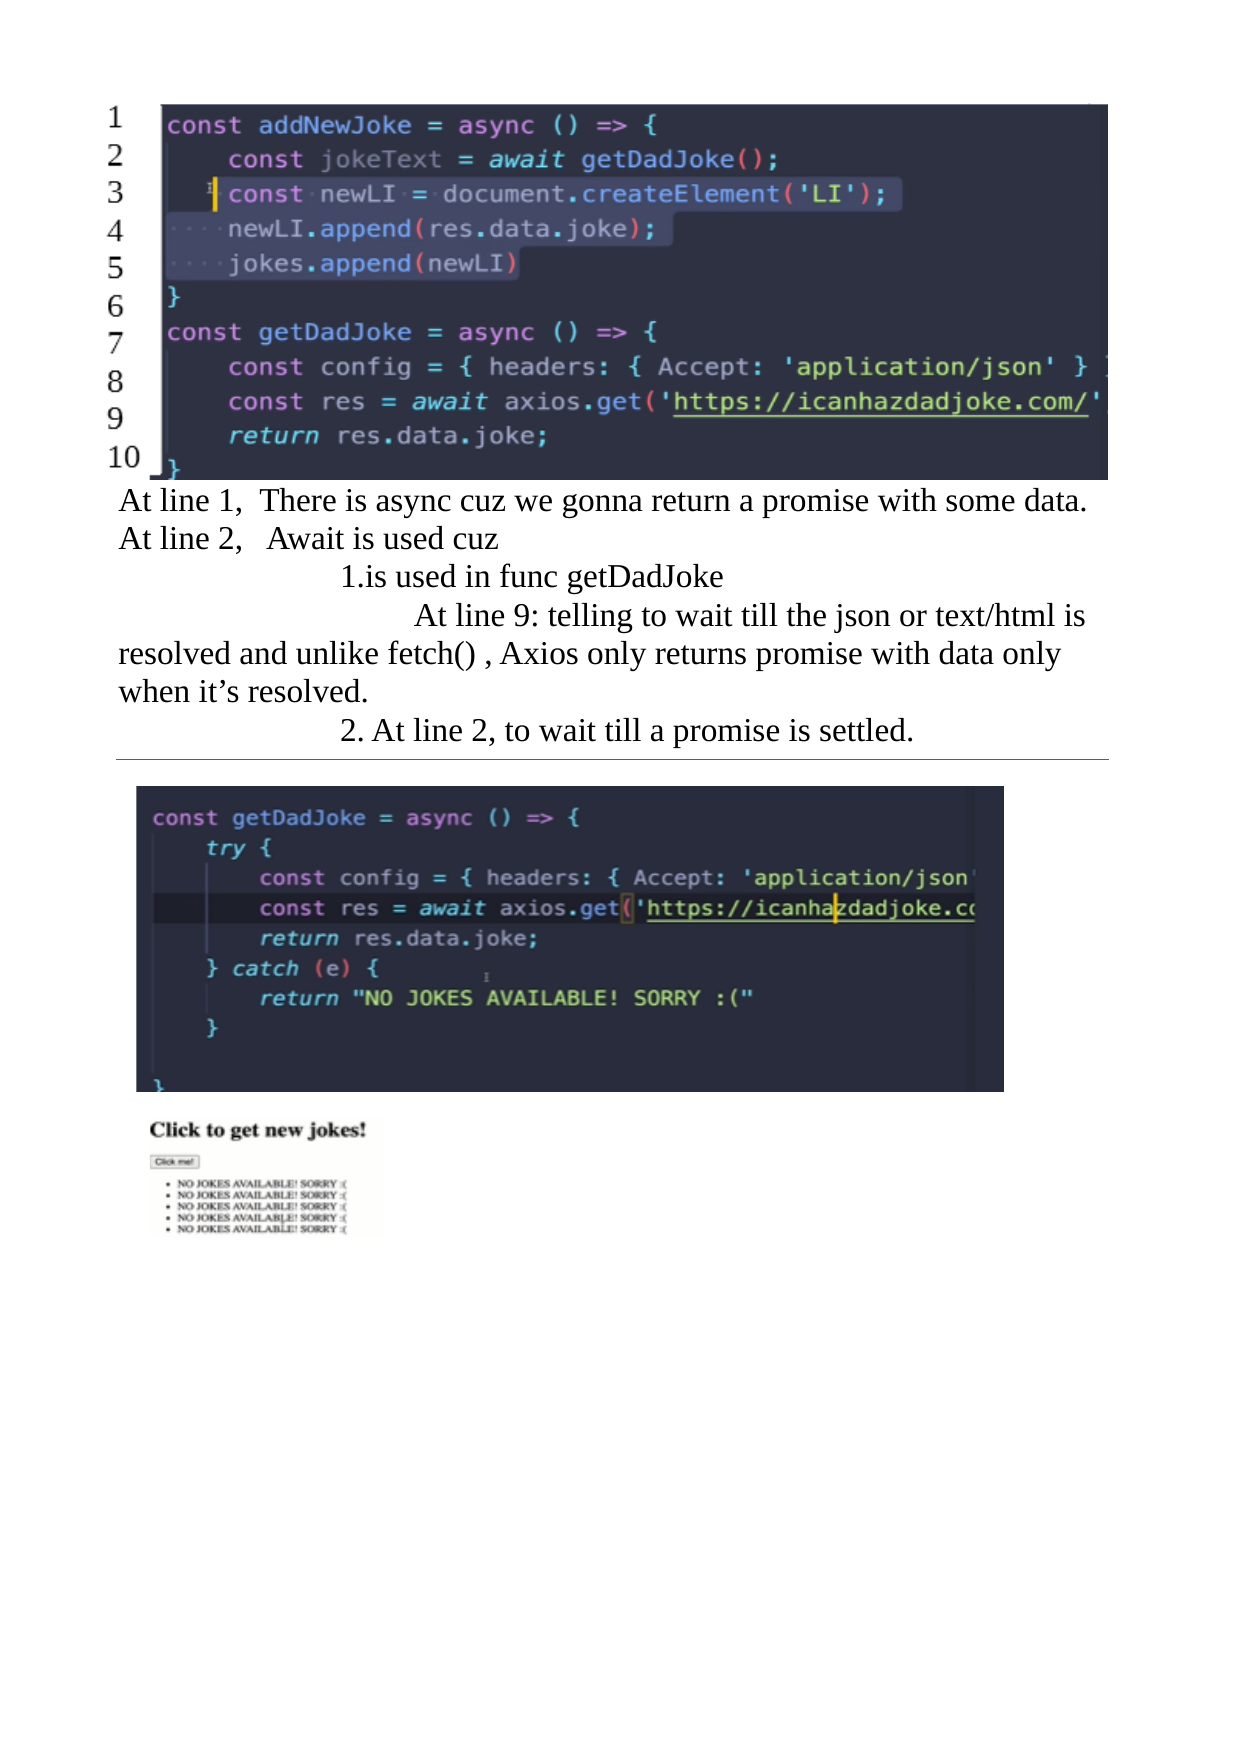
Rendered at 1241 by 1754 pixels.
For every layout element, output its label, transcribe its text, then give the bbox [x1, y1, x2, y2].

text 1.is used in func getDadJoke [118, 556, 1122, 595]
picture [136, 786, 1004, 1092]
text At line 9: telling to wait till the json or text/html is resolved and unlike fetch() , Axios only returns promise with data only when it’s resolved. [118, 595, 1122, 710]
picture [149, 1115, 386, 1238]
text 2. At line 2, to wait till a promise is settled. [118, 710, 1122, 748]
text At line 2, Await is used cuz [118, 518, 1122, 556]
text At line 1, There is async cuz we gonna return a promise with some data. [118, 118, 1122, 518]
picture [104, 103, 1108, 480]
